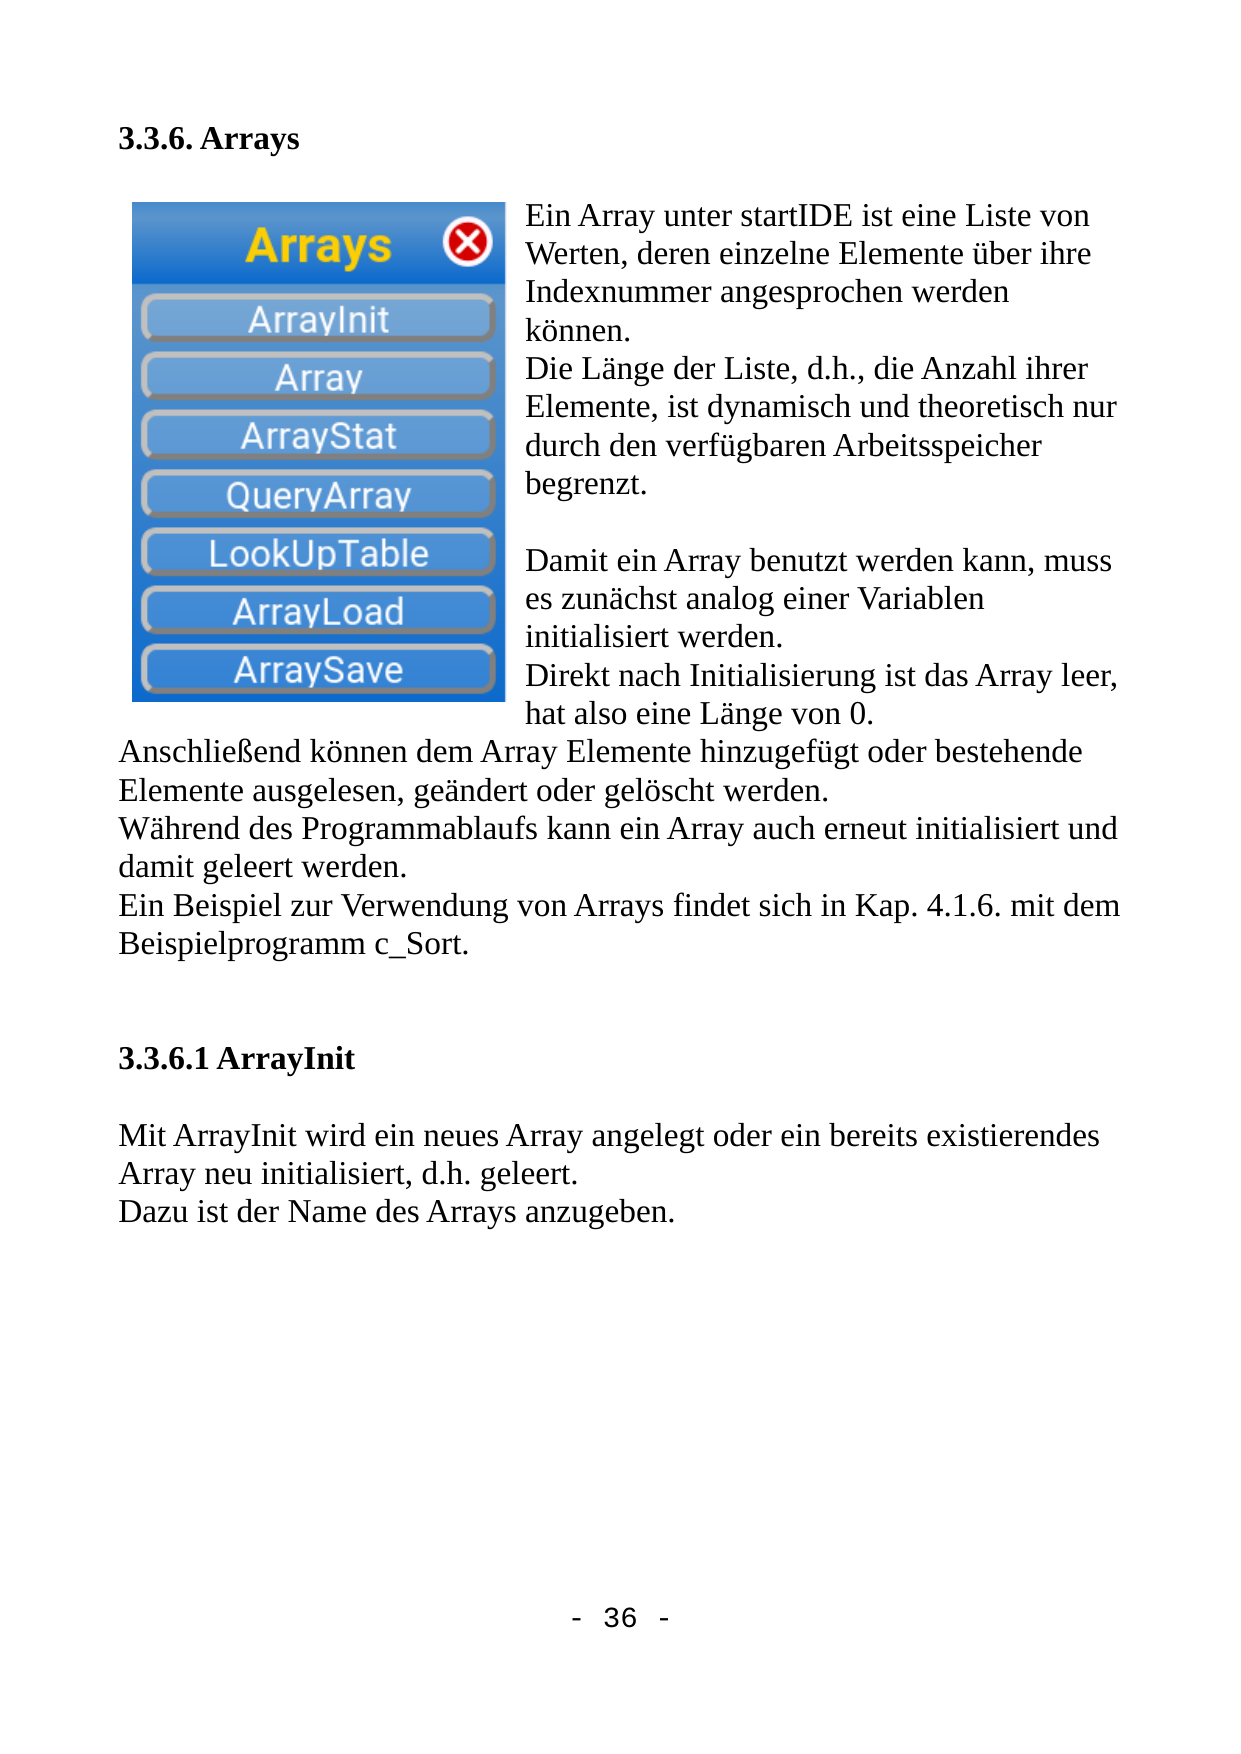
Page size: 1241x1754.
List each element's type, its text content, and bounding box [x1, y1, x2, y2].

text Damit ein Array benutzt werden kann, muss es zunächst analog einer Variablen initialisiert werden. [507, 540, 1122, 655]
text 3.3.6.1 ArrayInit [118, 1038, 1122, 1076]
text Während des Programmablaufs kann ein Array auch erneut initialisiert und damit geleert werden. [118, 808, 1122, 885]
picture [132, 202, 507, 702]
text Die Länge der Liste, d.h., die Anzahl ihrer Elemente, ist dynamisch und theoretisch nur durch den verfügbaren Arbeitsspeicher begrenzt. [507, 348, 1122, 501]
text Mit ArrayInit wird ein neues Array angelegt oder ein bereits existierendes Array neu initialisiert, d.h. geleert. [118, 1115, 1122, 1191]
text Anschließend können dem Array Elemente hinzugefügt oder bestehende Elemente ausgelesen, geändert oder gelöscht werden. [118, 731, 1122, 808]
text Ein Beispiel zur Verwendung von Arrays findet sich in Kap. 4.1.6. mit dem Beispielprogramm c_Sort. [118, 885, 1122, 961]
text Direkt nach Initialisierung ist das Array leer, hat also eine Länge von 0. [118, 655, 1122, 731]
text 3.3.6. Arrays [118, 118, 1122, 156]
text Dazu ist der Name des Arrays anzugeben. [118, 1191, 1122, 1230]
text Ein Array unter startIDE ist eine Liste von Werten, deren einzelne Elemente über ihre Indexnummer angesprochen werden können. [118, 195, 1122, 348]
